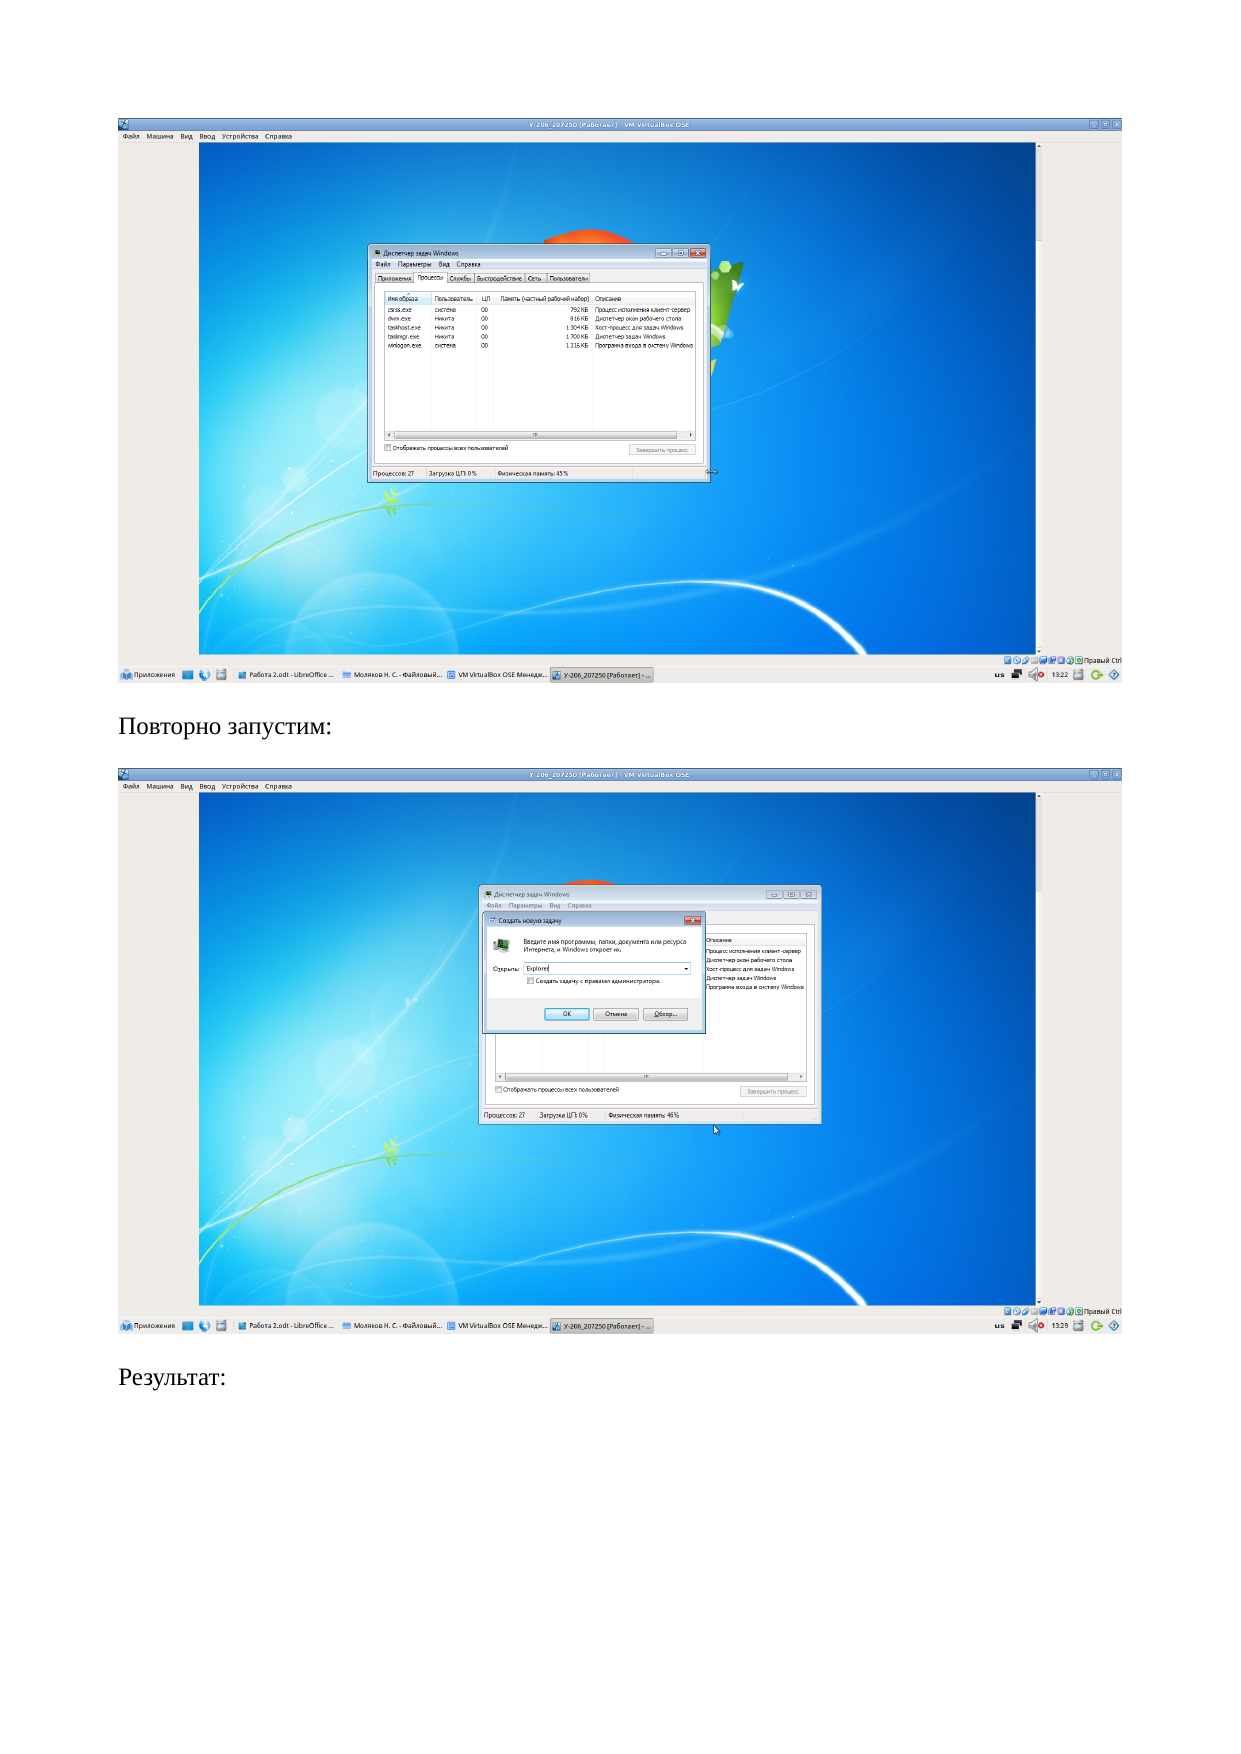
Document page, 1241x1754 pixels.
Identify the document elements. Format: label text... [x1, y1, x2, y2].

picture [118, 768, 1122, 1334]
text Повторно запустим: [118, 711, 1122, 740]
picture [118, 118, 1122, 683]
text Результат: [118, 1362, 1122, 1391]
